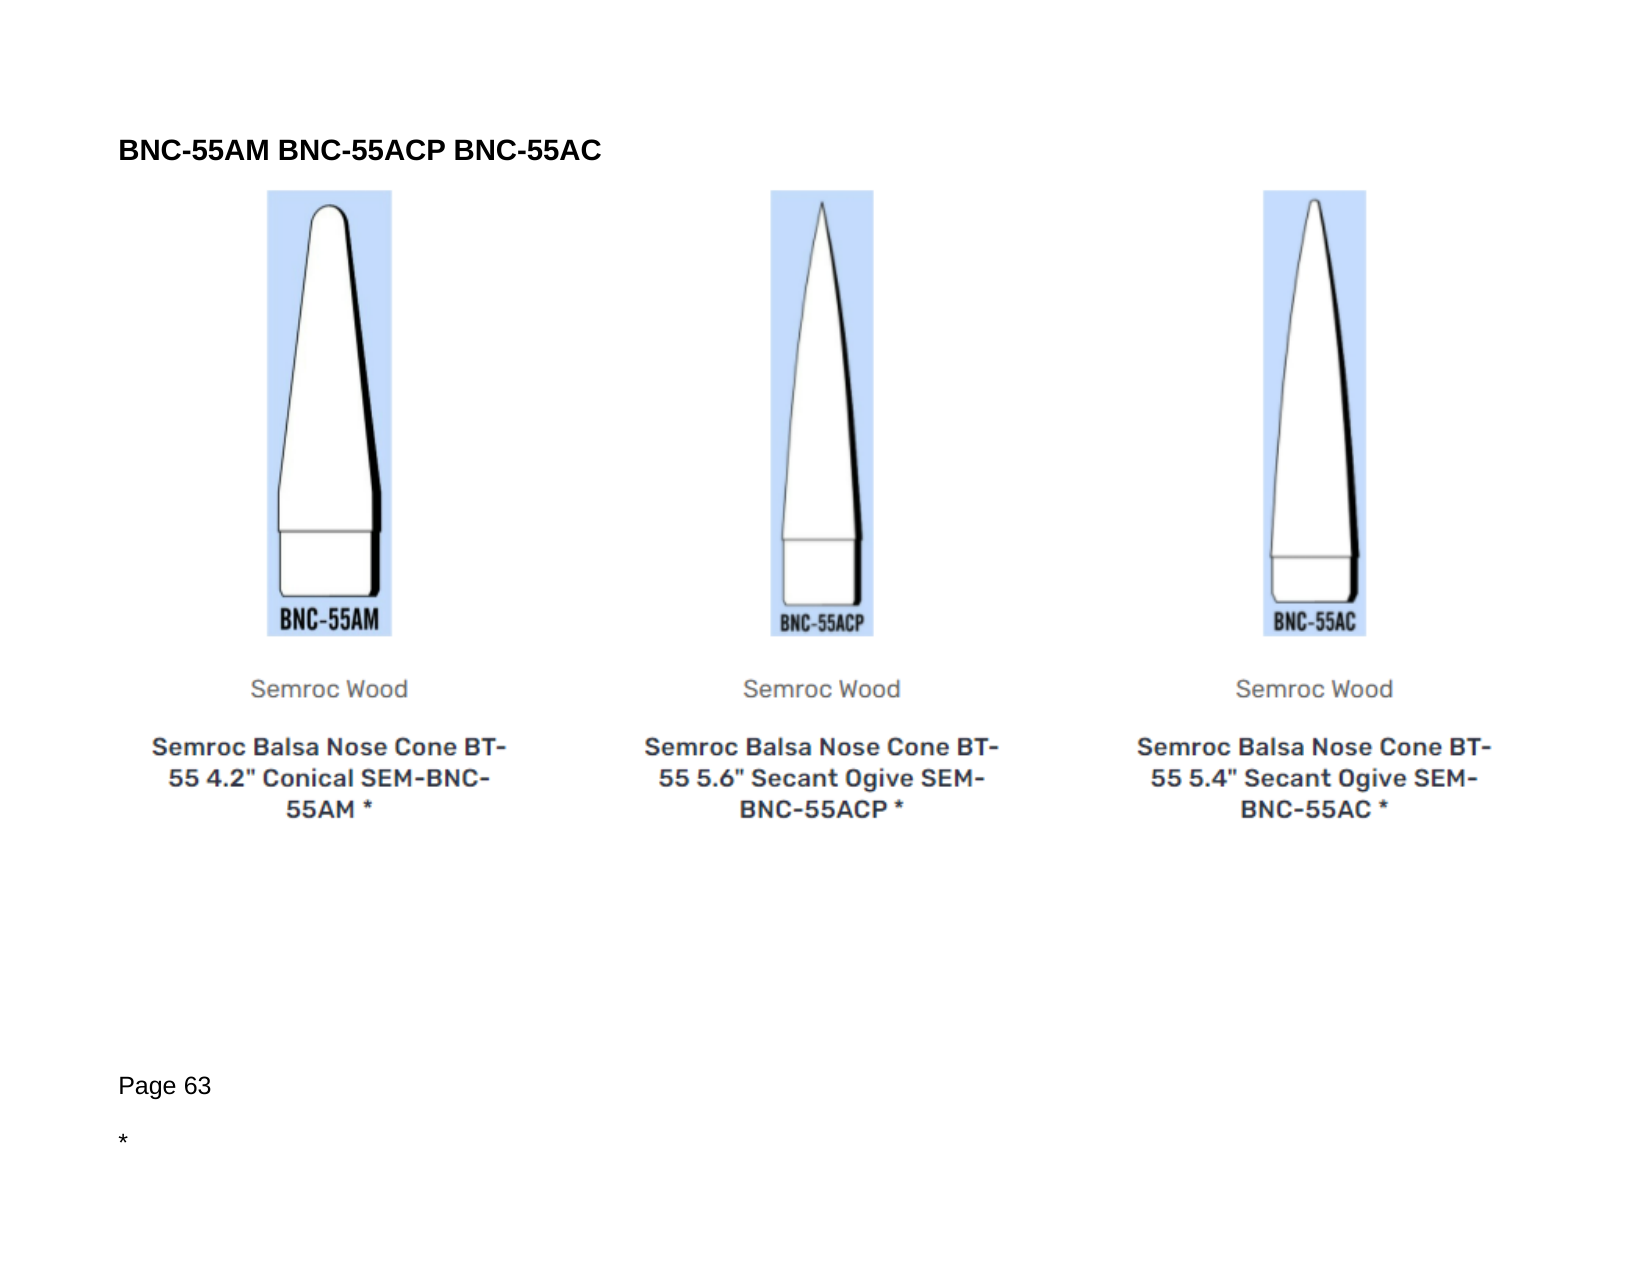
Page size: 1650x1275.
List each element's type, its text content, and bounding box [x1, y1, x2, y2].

subtitle BNC-55AM BNC-55ACP BNC-55AC [118, 133, 1532, 166]
picture [139, 178, 1512, 826]
